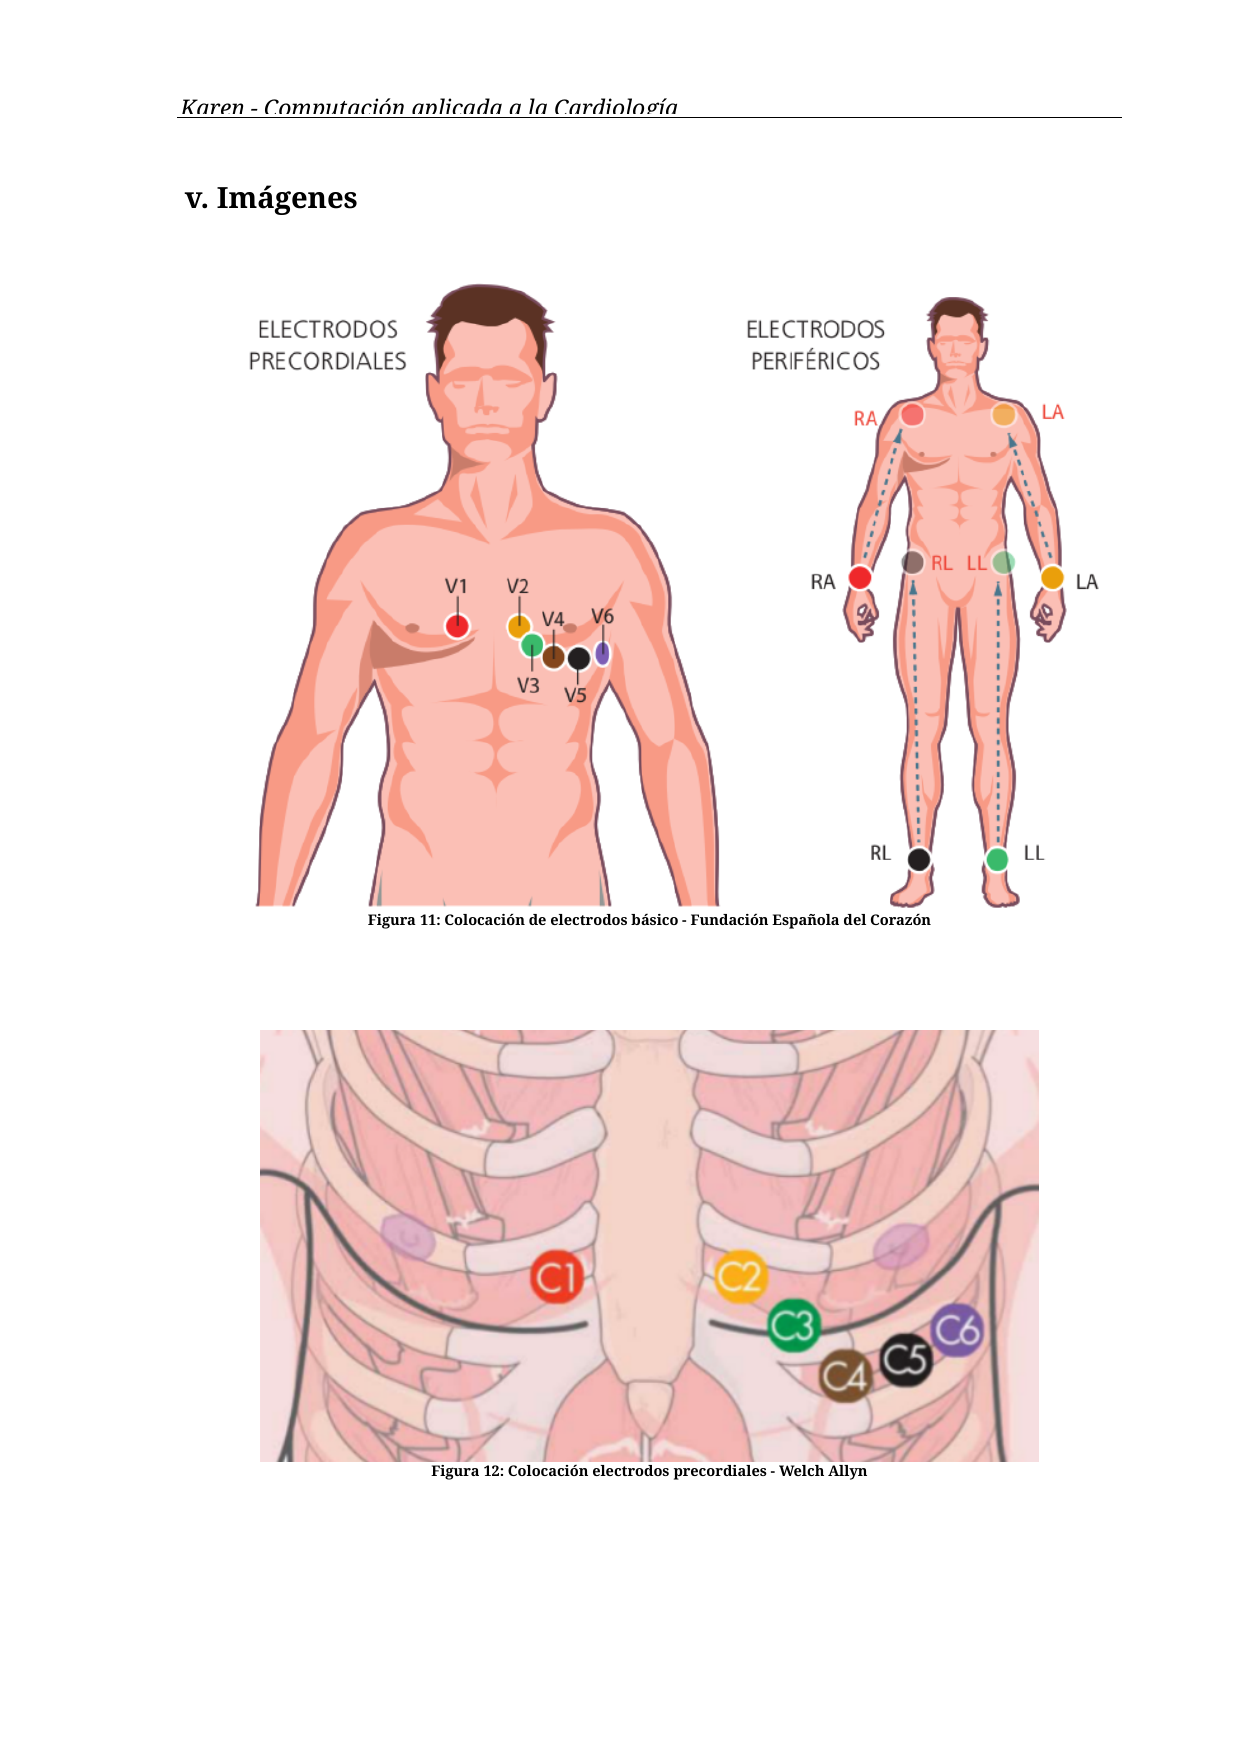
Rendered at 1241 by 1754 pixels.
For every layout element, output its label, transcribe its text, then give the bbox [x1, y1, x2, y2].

text Figura 12: Colocación electrodos precordiales - Welch Allyn [260, 1462, 1039, 1481]
text Figura 11: Colocación de electrodos básico - Fundación Española del Corazón [177, 910, 1122, 930]
picture [260, 1030, 1039, 1462]
list Imágenes [177, 177, 1122, 217]
picture [177, 241, 1123, 910]
